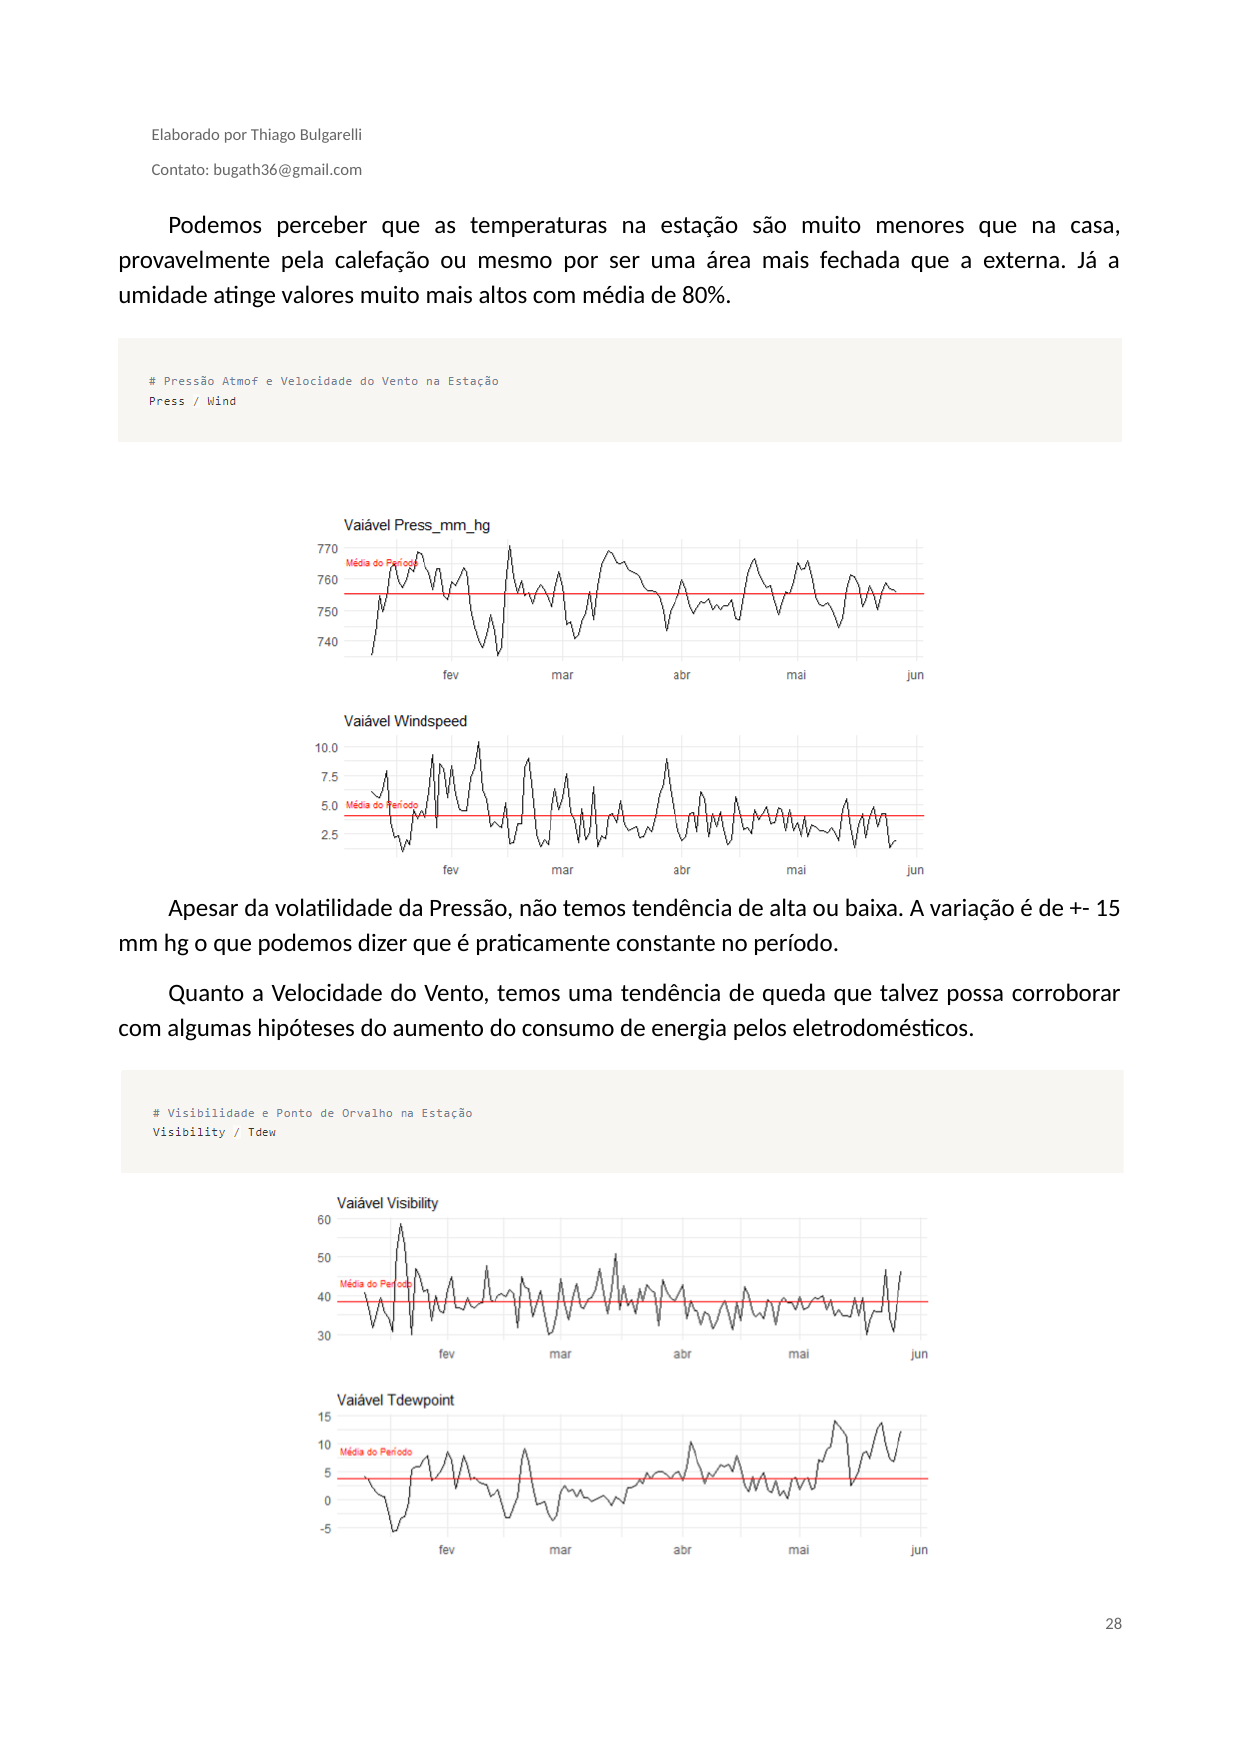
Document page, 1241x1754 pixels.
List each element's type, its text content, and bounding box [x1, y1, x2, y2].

text Quanto a Velocidade do Vento, temos uma tendência de queda que talvez possa corroborar com algumas hipóteses do aumento do consumo de energia pelos eletrodomésticos. [118, 977, 1122, 1042]
picture [295, 1180, 946, 1566]
text Podemos perceber que as temperaturas na estação são muito menores que na casa, provavelmente pela calefação ou mesmo por ser uma área mais fechada que a externa. Já a umidade atinge valores muito mais altos com média de 80%. [118, 209, 1122, 309]
picture [119, 1068, 1124, 1173]
text Apesar da volatilidade da Pressão, não temos tendência de alta ou baixa. A variação é de +- 15 mm hg o que podemos dizer que é praticamente constante no período. [118, 892, 1122, 958]
picture [118, 338, 1123, 442]
picture [300, 502, 950, 886]
